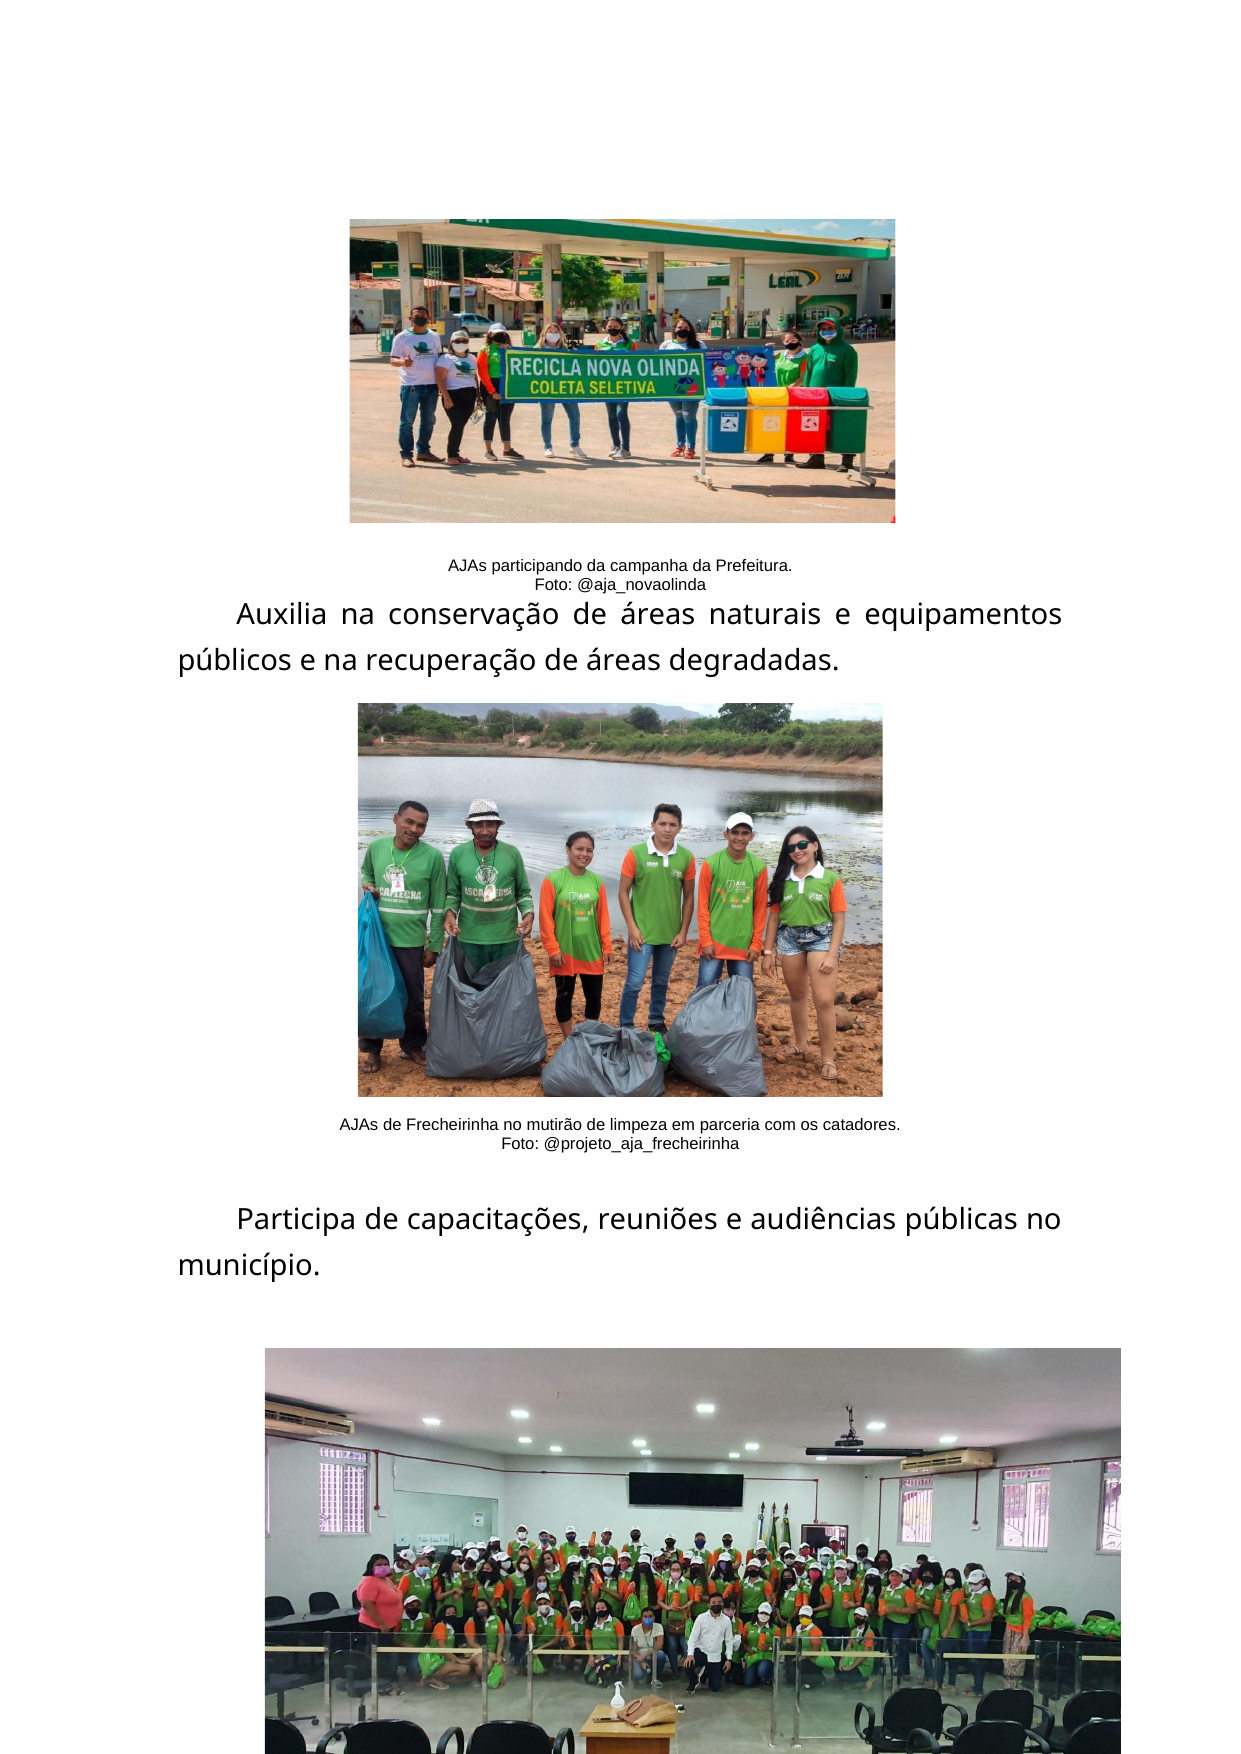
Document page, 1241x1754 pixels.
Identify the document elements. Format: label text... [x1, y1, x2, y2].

picture [357, 703, 883, 1097]
text Participa de capacitações, reuniões e audiências públicas no município. [177, 1199, 1063, 1284]
text Foto: @projeto_aja_frecheirinha [177, 1134, 1063, 1153]
text Foto: @aja_novaolinda [177, 574, 1063, 594]
text AJAs participando da campanha da Prefeitura. [177, 555, 1063, 574]
picture [349, 219, 896, 523]
text Auxilia na conservação de áreas naturais e equipamentos públicos e na recuperação de áreas degradadas. [177, 594, 1063, 679]
text AJAs de Frecheirinha no mutirão de limpeza em parceria com os catadores. [177, 1115, 1063, 1134]
picture [264, 1348, 1121, 1754]
